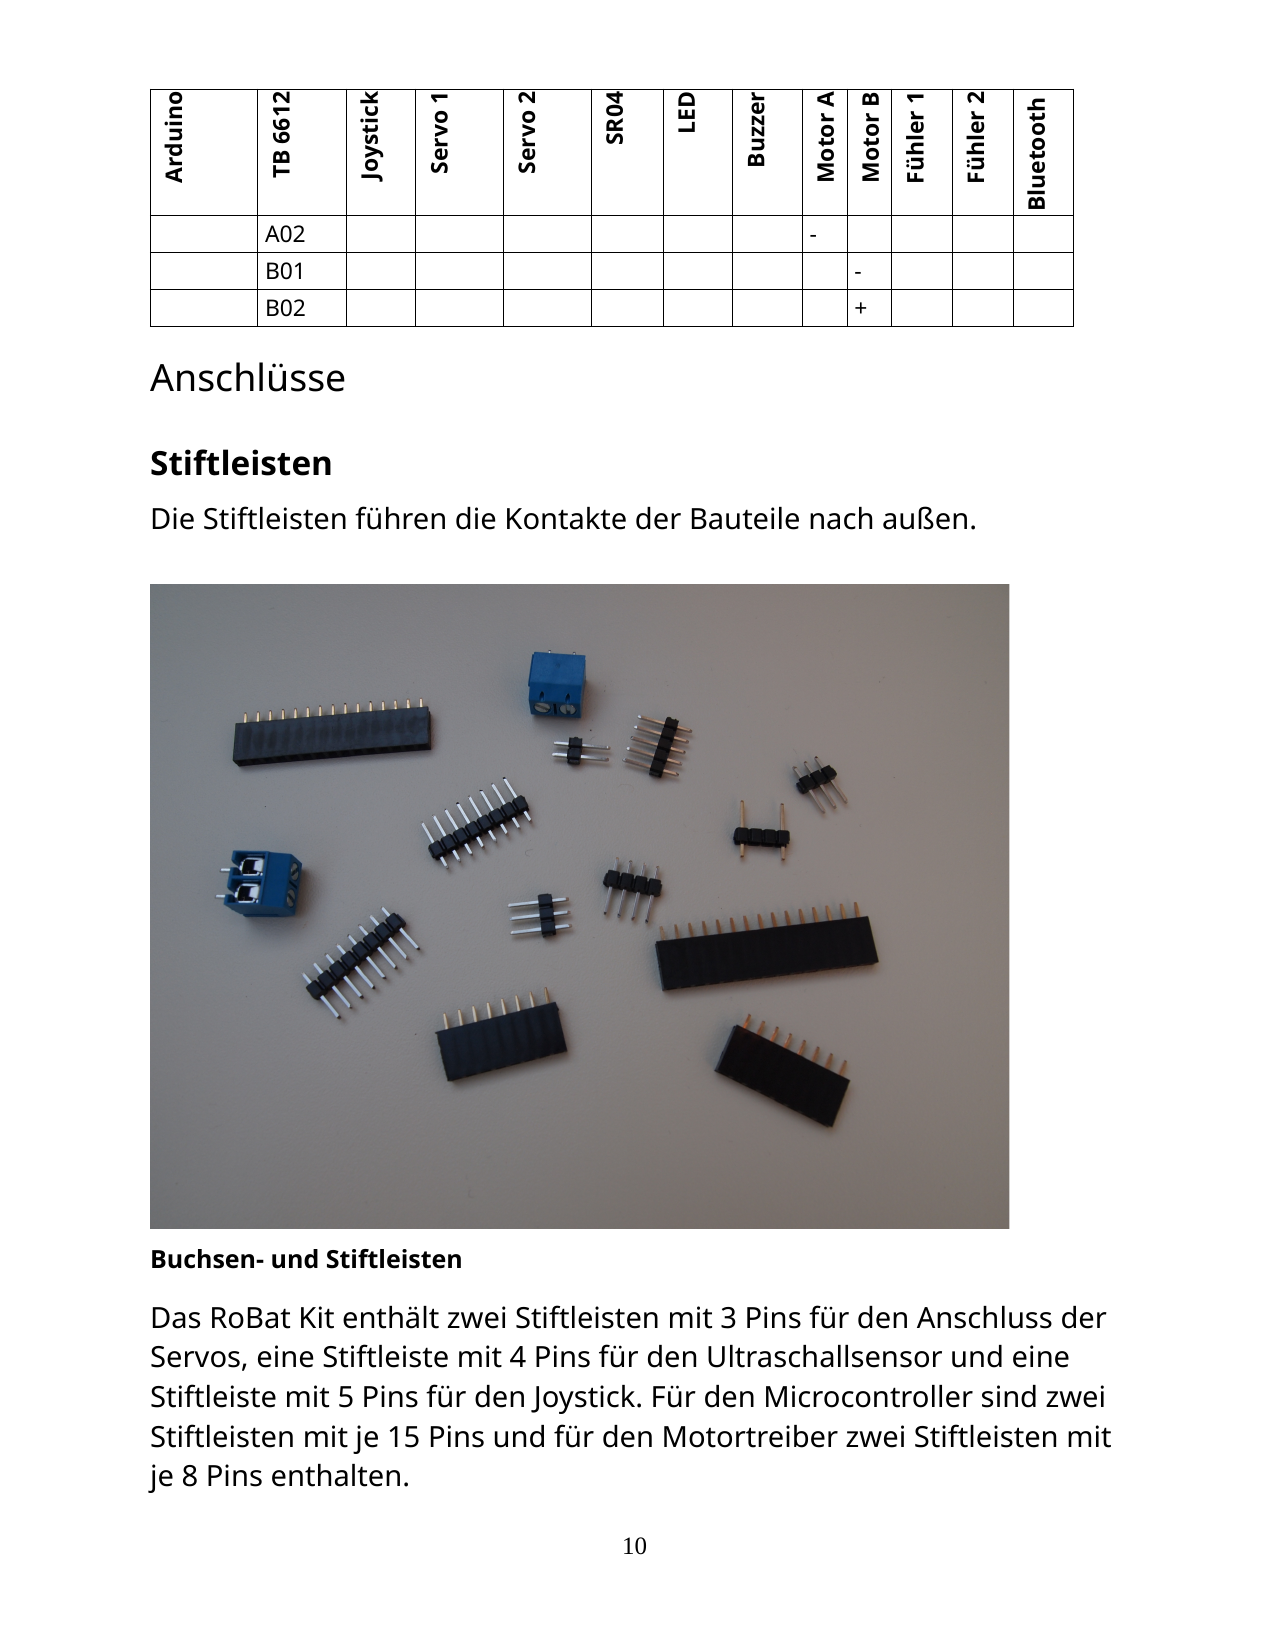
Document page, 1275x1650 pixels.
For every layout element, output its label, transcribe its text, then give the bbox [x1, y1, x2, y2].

table_cell B01 [258, 253, 346, 289]
text Die Stiftleisten führen die Kontakte der Bauteile nach außen. [150, 498, 1125, 538]
table_cell B02 [258, 290, 346, 326]
table_header SR04 [592, 90, 663, 215]
table_header Motor B [848, 90, 891, 215]
table_cell [953, 216, 1013, 252]
table_header TB 6612 [258, 90, 346, 215]
table_cell - [848, 253, 891, 289]
text Buchsen- und Stiftleisten [150, 1241, 1125, 1275]
table_cell [848, 216, 891, 252]
table_cell [504, 290, 591, 326]
table_header Bluetooth [1014, 90, 1073, 215]
table_cell [733, 290, 802, 326]
table_cell [347, 253, 415, 289]
table_cell [347, 216, 415, 252]
table_header Fühler 2 [953, 90, 1013, 215]
table_header Buzzer [733, 90, 802, 215]
table_cell [664, 216, 732, 252]
table_cell [151, 253, 257, 289]
picture [150, 584, 1010, 1229]
table_cell [151, 290, 257, 326]
table_header Motor A [803, 90, 847, 215]
table_cell [1014, 253, 1073, 289]
table_cell [892, 290, 952, 326]
table_cell + [848, 290, 891, 326]
table_cell [803, 290, 847, 326]
table_cell [892, 253, 952, 289]
table_cell [347, 290, 415, 326]
table_cell - [803, 216, 847, 252]
table_header Arduino [151, 90, 257, 215]
table_cell [803, 253, 847, 289]
subtitle Anschlüsse [150, 351, 1125, 402]
table_cell [504, 216, 591, 252]
table_cell [1014, 290, 1073, 326]
table_cell [592, 253, 663, 289]
table_cell [664, 290, 732, 326]
table_cell [592, 216, 663, 252]
table_cell [664, 253, 732, 289]
subtitle Stiftleisten [150, 440, 1125, 485]
table_cell [953, 253, 1013, 289]
table_cell [416, 290, 503, 326]
table_header Servo 2 [504, 90, 591, 215]
table_header Servo 1 [416, 90, 503, 215]
table_cell [733, 216, 802, 252]
table_header Joystick [347, 90, 415, 215]
table_cell [504, 253, 591, 289]
table_cell [953, 290, 1013, 326]
table_cell [151, 216, 257, 252]
table_cell [416, 216, 503, 252]
table_cell [892, 216, 952, 252]
table_cell A02 [258, 216, 346, 252]
table_cell [416, 253, 503, 289]
table_header LED [664, 90, 732, 215]
table_header Fühler 1 [892, 90, 952, 215]
text Das RoBat Kit enthält zwei Stiftleisten mit 3 Pins für den Anschluss der Servos, eine Stiftleiste mit 4 Pins für den Ultraschallsensor und eine Stiftleiste mit 5 Pins für den Joystick. Für den Microcontroller sind zwei Stiftleisten mit je 15 Pins und für den Motortreiber zwei Stiftleisten mit je 8 Pins enthalten. [150, 1297, 1125, 1495]
table_cell [733, 253, 802, 289]
table_cell [592, 290, 663, 326]
table_cell [1014, 216, 1073, 252]
